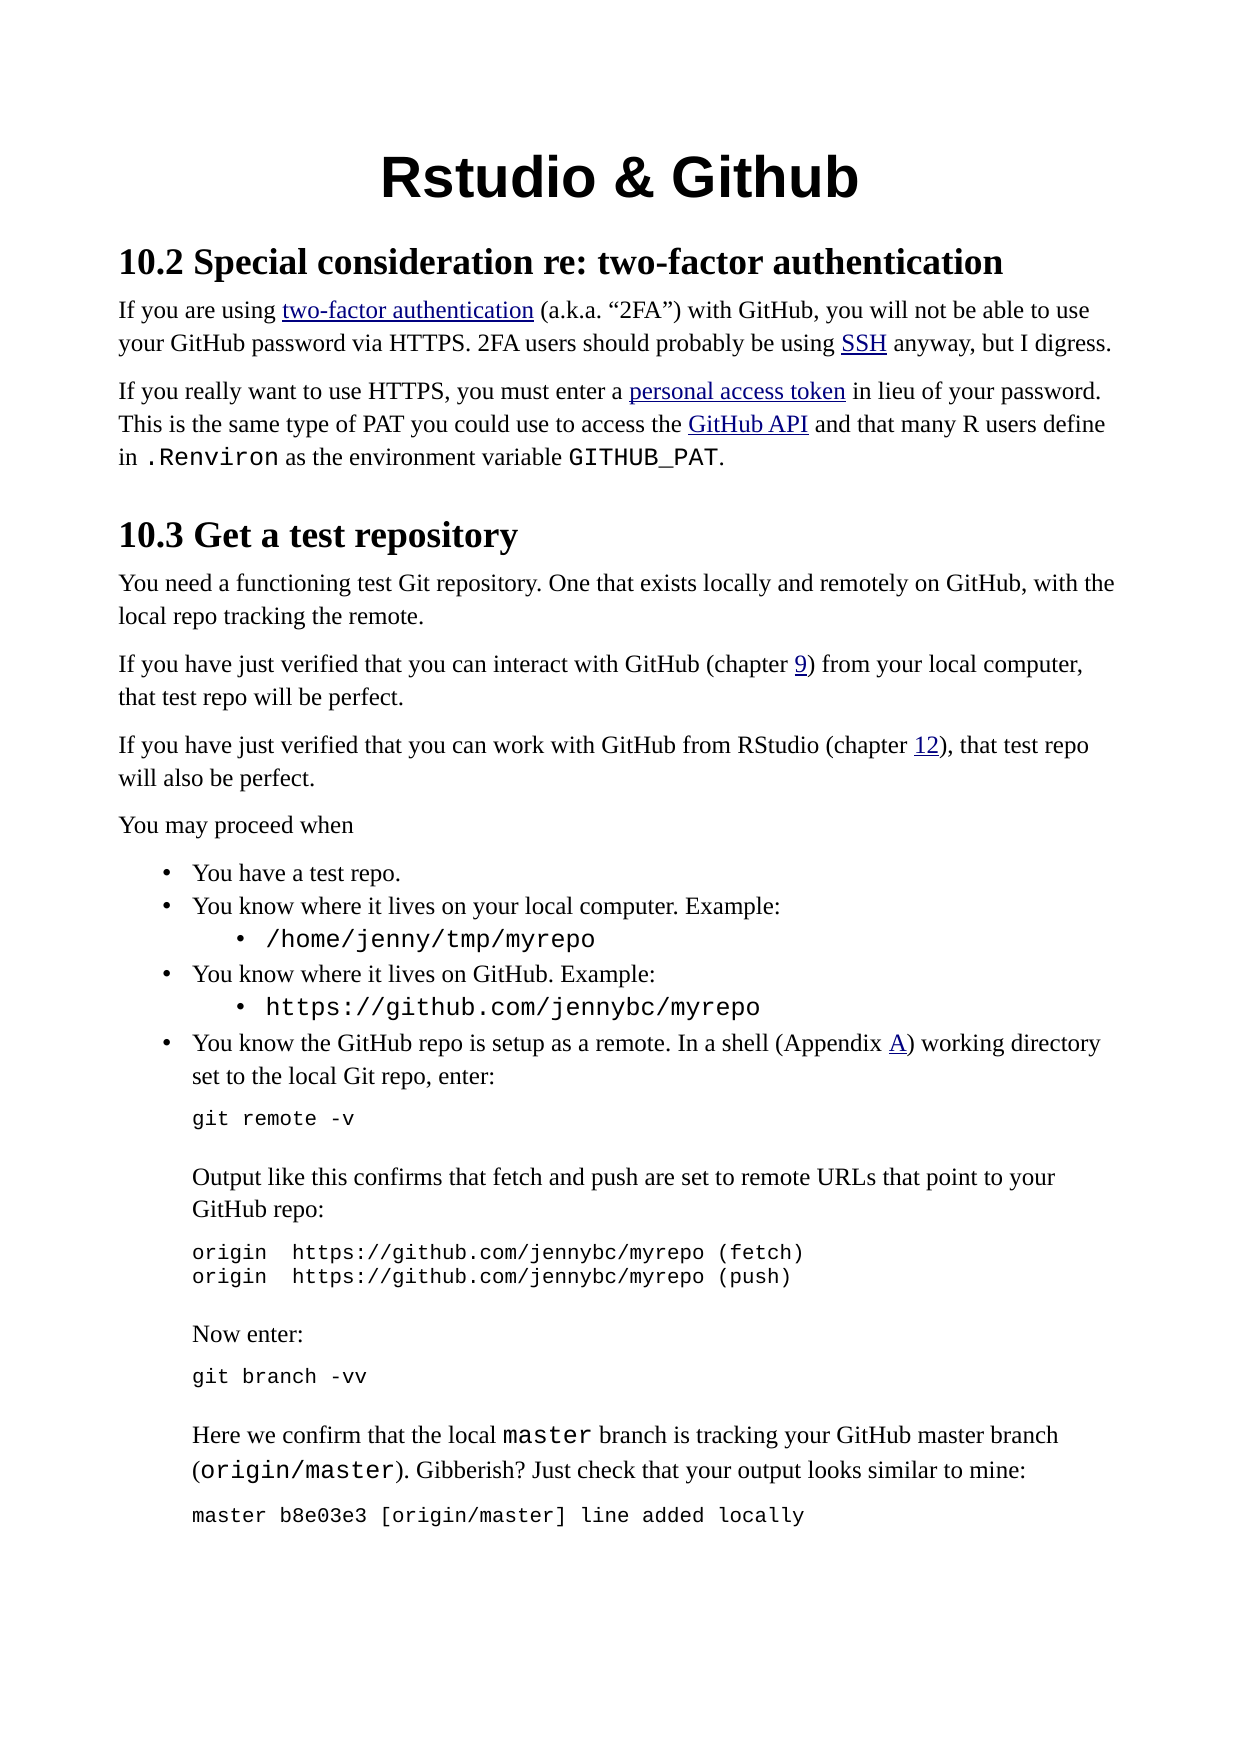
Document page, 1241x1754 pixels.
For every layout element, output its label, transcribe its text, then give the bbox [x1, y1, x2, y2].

subtitle 10.2 Special consideration re: two-factor authentication [118, 240, 1122, 283]
list You know the GitHub repo is setup as a remote. In a shell (Appendix A) working directory set to the local Git repo, enter: [162, 1028, 1122, 1089]
text If you are using two-factor authentication (a.k.a. “2FA”) with GitHub, you will not be able to use your GitHub password via HTTPS. 2FA users should probably be using SSH anyway, but I digress. [118, 295, 1122, 357]
list origin https://github.com/jennybc/myrepo (push) [162, 1266, 1122, 1289]
list Now enter: [162, 1319, 1122, 1348]
list /home/jenny/tmp/myrepo [236, 924, 1122, 955]
list https://github.com/jennybc/myrepo [236, 992, 1122, 1023]
list You know where it lives on your local computer. Example: [162, 891, 1122, 920]
list Here we confirm that the local master branch is tracking your GitHub master branch (origin/master). Gibberish? Just check that your output looks similar to mine: [162, 1420, 1122, 1486]
text You may proceed when [118, 810, 1122, 839]
list Output like this confirms that fetch and push are set to remote URLs that point to your GitHub repo: [162, 1162, 1122, 1223]
text If you have just verified that you can work with GitHub from RStudio (chapter 12), that test repo will also be perfect. [118, 730, 1122, 791]
text If you have just verified that you can interact with GitHub (chapter 9) from your local computer, that test repo will be perfect. [118, 649, 1122, 711]
list master b8e03e3 [origin/master] line added locally [162, 1505, 1122, 1528]
text If you really want to use HTTPS, you must enter a personal access token in lieu of your password. This is the same type of PAT you could use to access the GitHub API and that many R users define in .Renviron as the environment variable GITHUB_PAT. [118, 376, 1122, 473]
list You know where it lives on GitHub. Example: [162, 959, 1122, 988]
text You need a functioning test Git repository. One that exists locally and remotely on GitHub, with the local repo tracking the remote. [118, 568, 1122, 630]
list You have a test repo. [162, 858, 1122, 887]
list git branch -vv [162, 1367, 1122, 1390]
list origin https://github.com/jennybc/myrepo (fetch) [162, 1242, 1122, 1266]
list git remote -v [162, 1108, 1122, 1132]
subtitle 10.3 Get a test repository [118, 513, 1122, 556]
